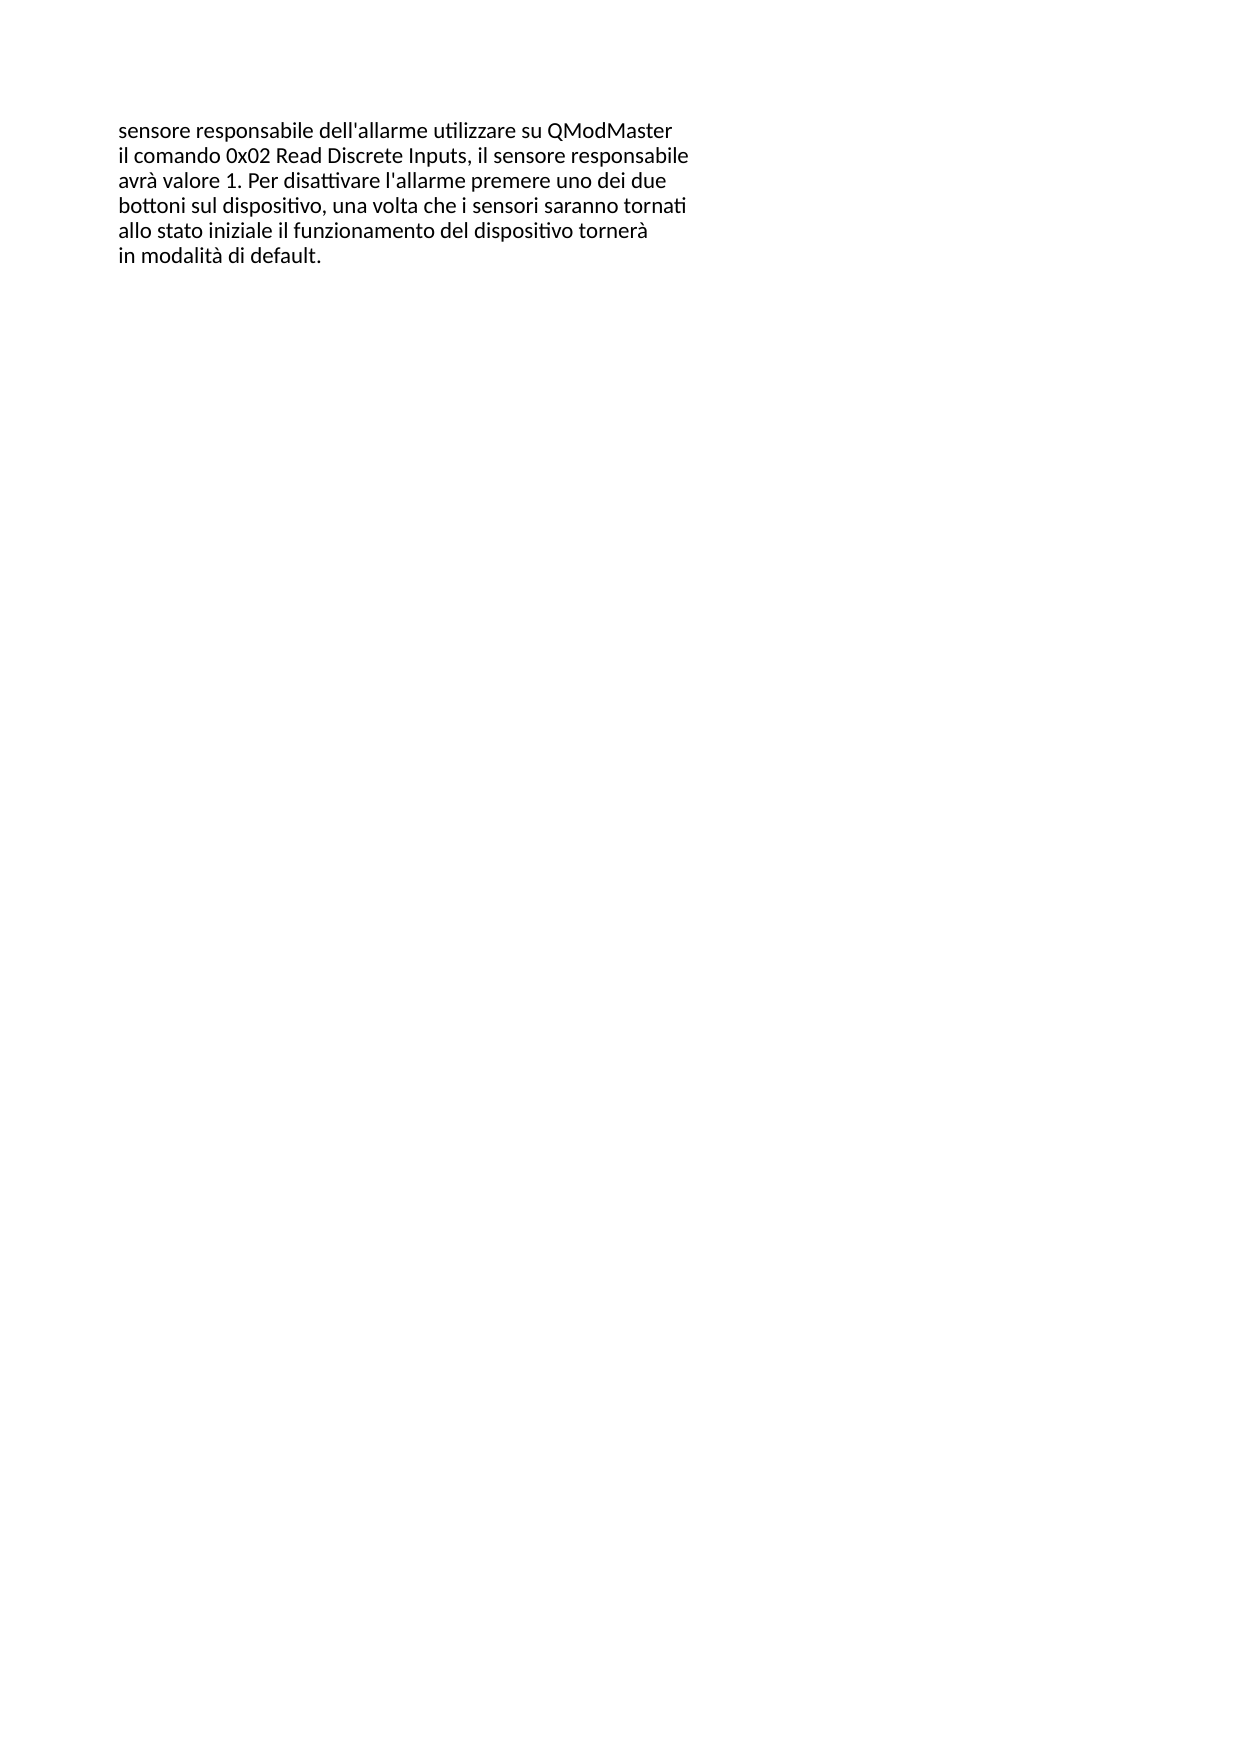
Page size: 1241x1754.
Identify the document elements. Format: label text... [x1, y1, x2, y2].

text bottoni sul dispositivo, una volta che i sensori saranno tornati [118, 193, 1122, 218]
text in modalità di default. [118, 243, 1122, 268]
text avrà valore 1. Per disattivare l'allarme premere uno dei due [118, 168, 1122, 193]
text sensore responsabile dell'allarme utilizzare su QModMaster [118, 118, 1122, 143]
text allo stato iniziale il funzionamento del dispositivo tornerà [118, 218, 1122, 243]
text il comando 0x02 Read Discrete Inputs, il sensore responsabile [118, 143, 1129, 168]
